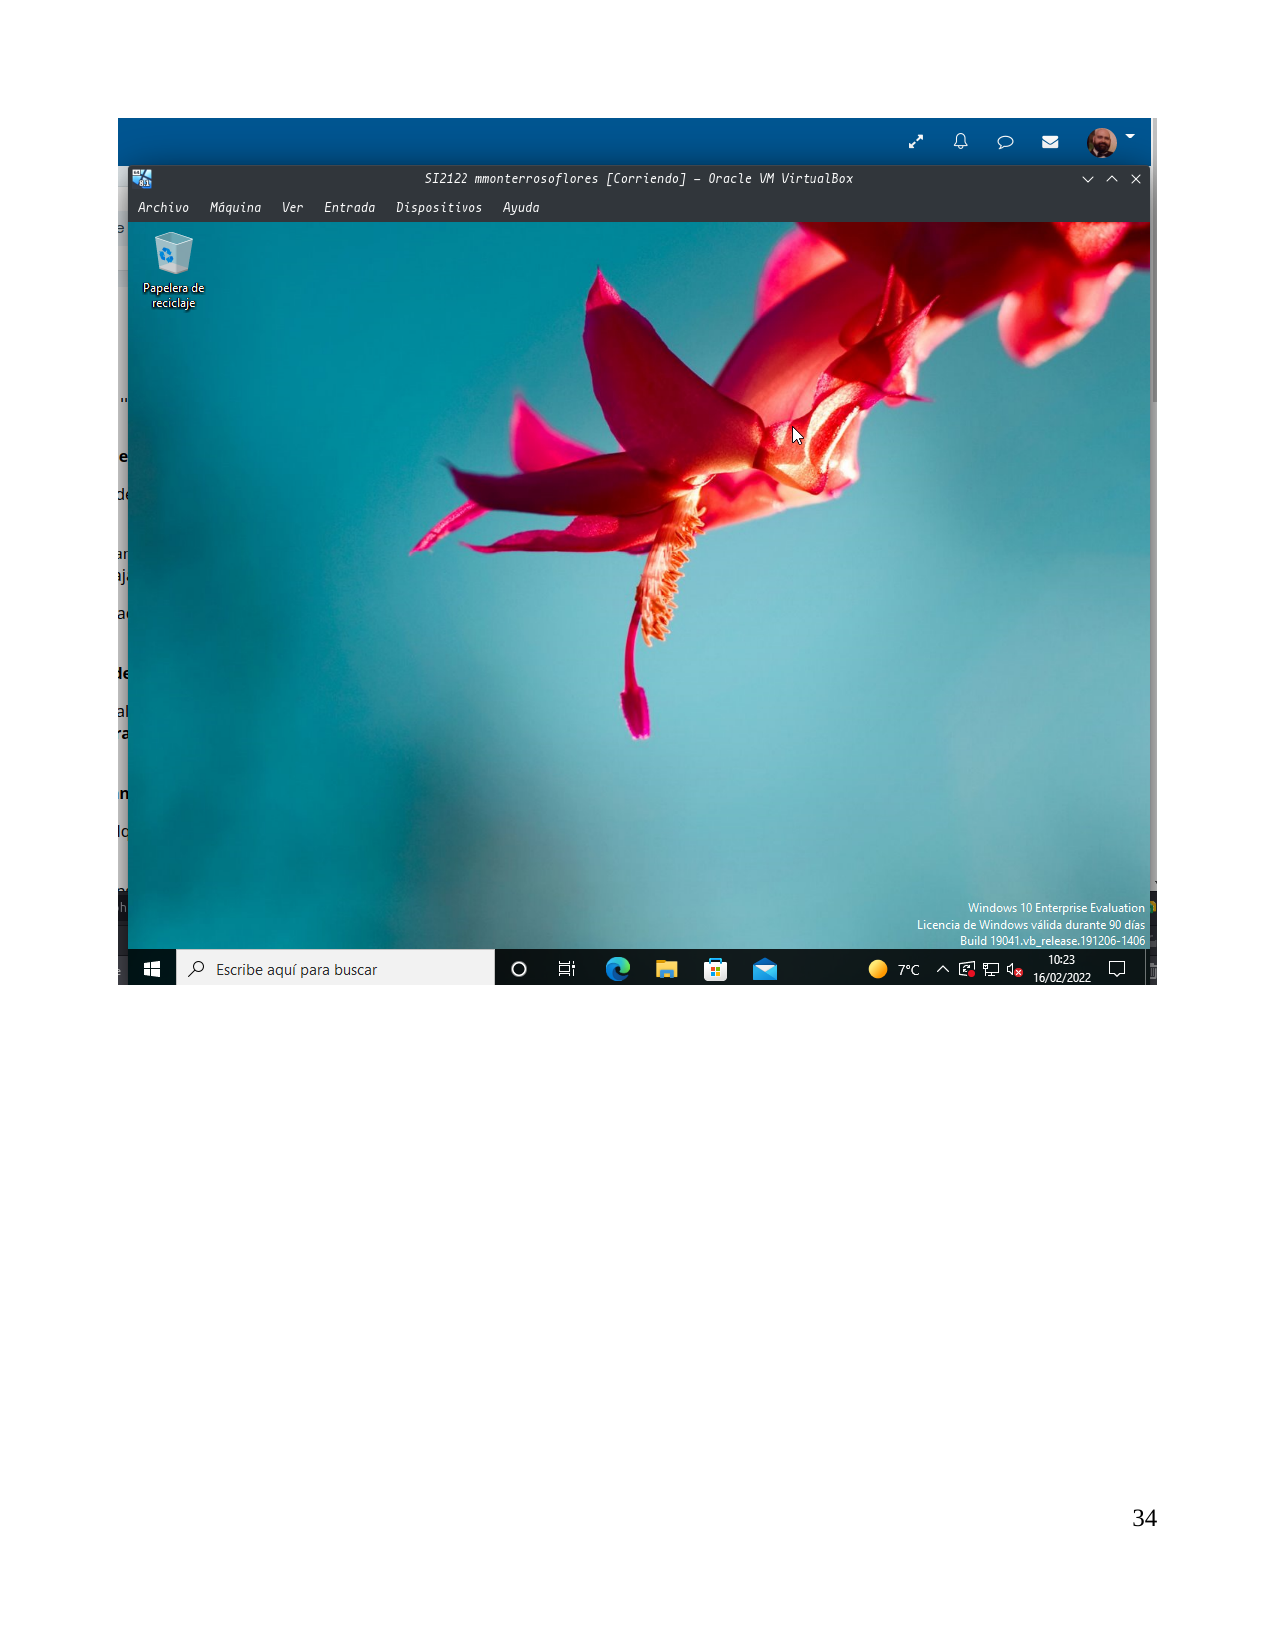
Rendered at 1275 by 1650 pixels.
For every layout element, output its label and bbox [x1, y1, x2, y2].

table_header [118, 985, 1157, 1018]
picture [118, 118, 1157, 985]
